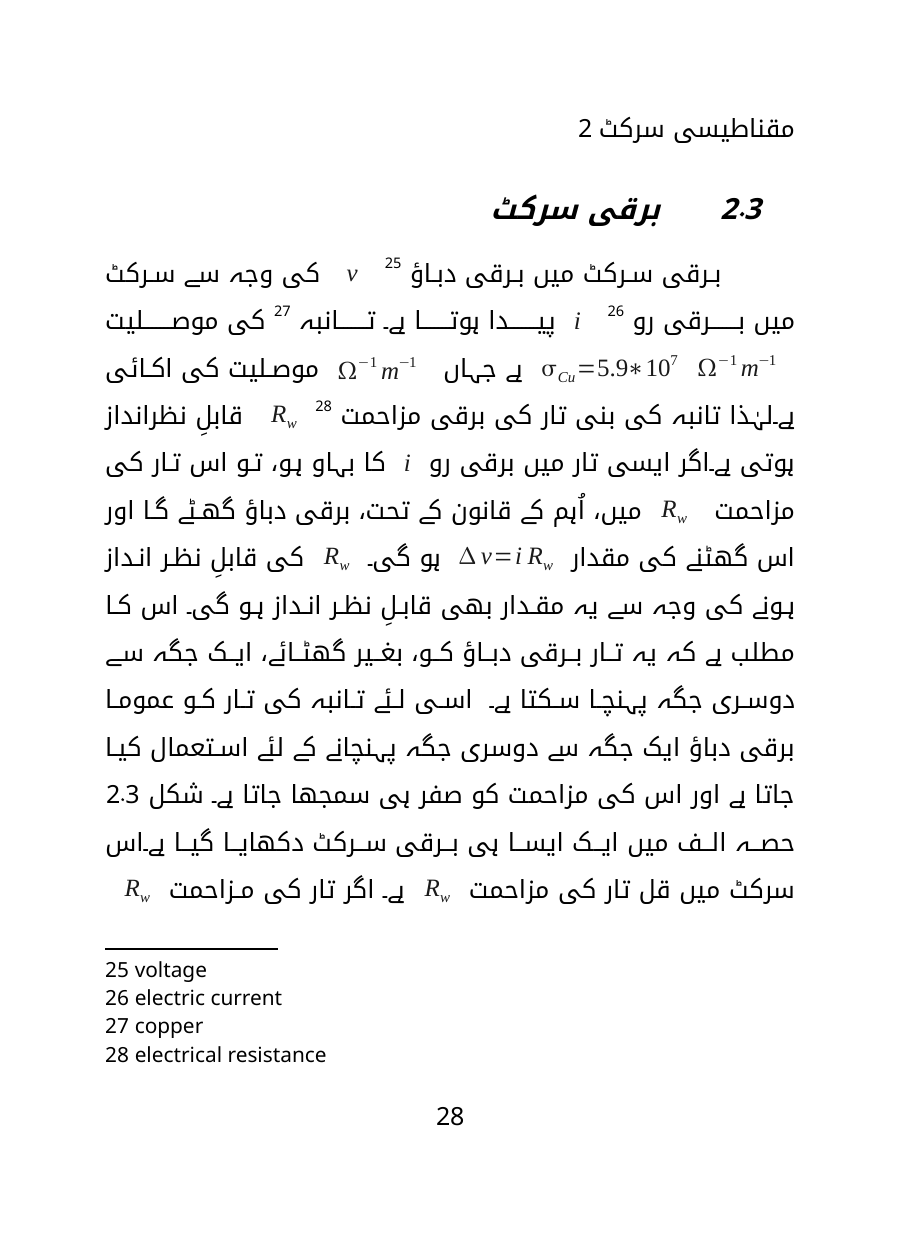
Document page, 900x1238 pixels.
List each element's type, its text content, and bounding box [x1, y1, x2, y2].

text copper [105, 1012, 795, 1040]
text electrical resistance [105, 1040, 795, 1068]
subtitle برقی سرکٹ [105, 182, 720, 238]
text electric current [105, 983, 795, 1012]
text voltage [105, 955, 795, 983]
text برقی سرکٹ میں برقی دباؤ کی وجہ سے سرکٹ میں برقی رو پیدا ہوتا ہے۔ تانبہ کی موصلیت ہے جہاں موصلیت کی اکائی ہے۔لہٰذا تانبہ کی بنی تار کی برقی مزاحمت قابلِ نظرانداز ہوتی ہے۔اگر ایسی تار میں برقی روکا بہاو ہو، تو اس تار کی مزاحمت میں، اُہم کے قانون کے تحت، برقی دباؤ گھٹے گا اور اس گھٹنے کی مقدارہو گی۔کی قابلِ نظر انداز ہونے کی وجہ سے یہ مقدار بھی قابلِ نظر انداز ہو گی۔ اس کا مطلب ہے کہ یہ تار برقی دباؤ کو، بغیر گھٹائے، ایک جگہ سے دوسری جگہ پہنچا سکتا ہے۔ اسی لئے تانبہ کی تار کو عموما برقی دباؤ ایک جگہ سے دوسری جگہ پہنچانے کے لئے استعمال کیا جاتا ہے اور اس کی مزاحمت کو صفر ہی سمجھا جاتا ہے۔ شکل 2.3 حصہ الف میں ایک ایسا ہی برقی سرکٹ دکھایا گیا ہے۔اس سرکٹ میں قل تار کی مزاحمتہے۔ اگر تار کی مزاحمت کو نظرانداز کیا جا سکے تو ہمیں سرکٹ 2.3 حصہ ب ملتا ہے۔اس سرکٹ میں برقی دباؤ کو مزاحمتتک بغیر کم کئے پہنچایا گیا ہے۔ [105, 250, 795, 914]
